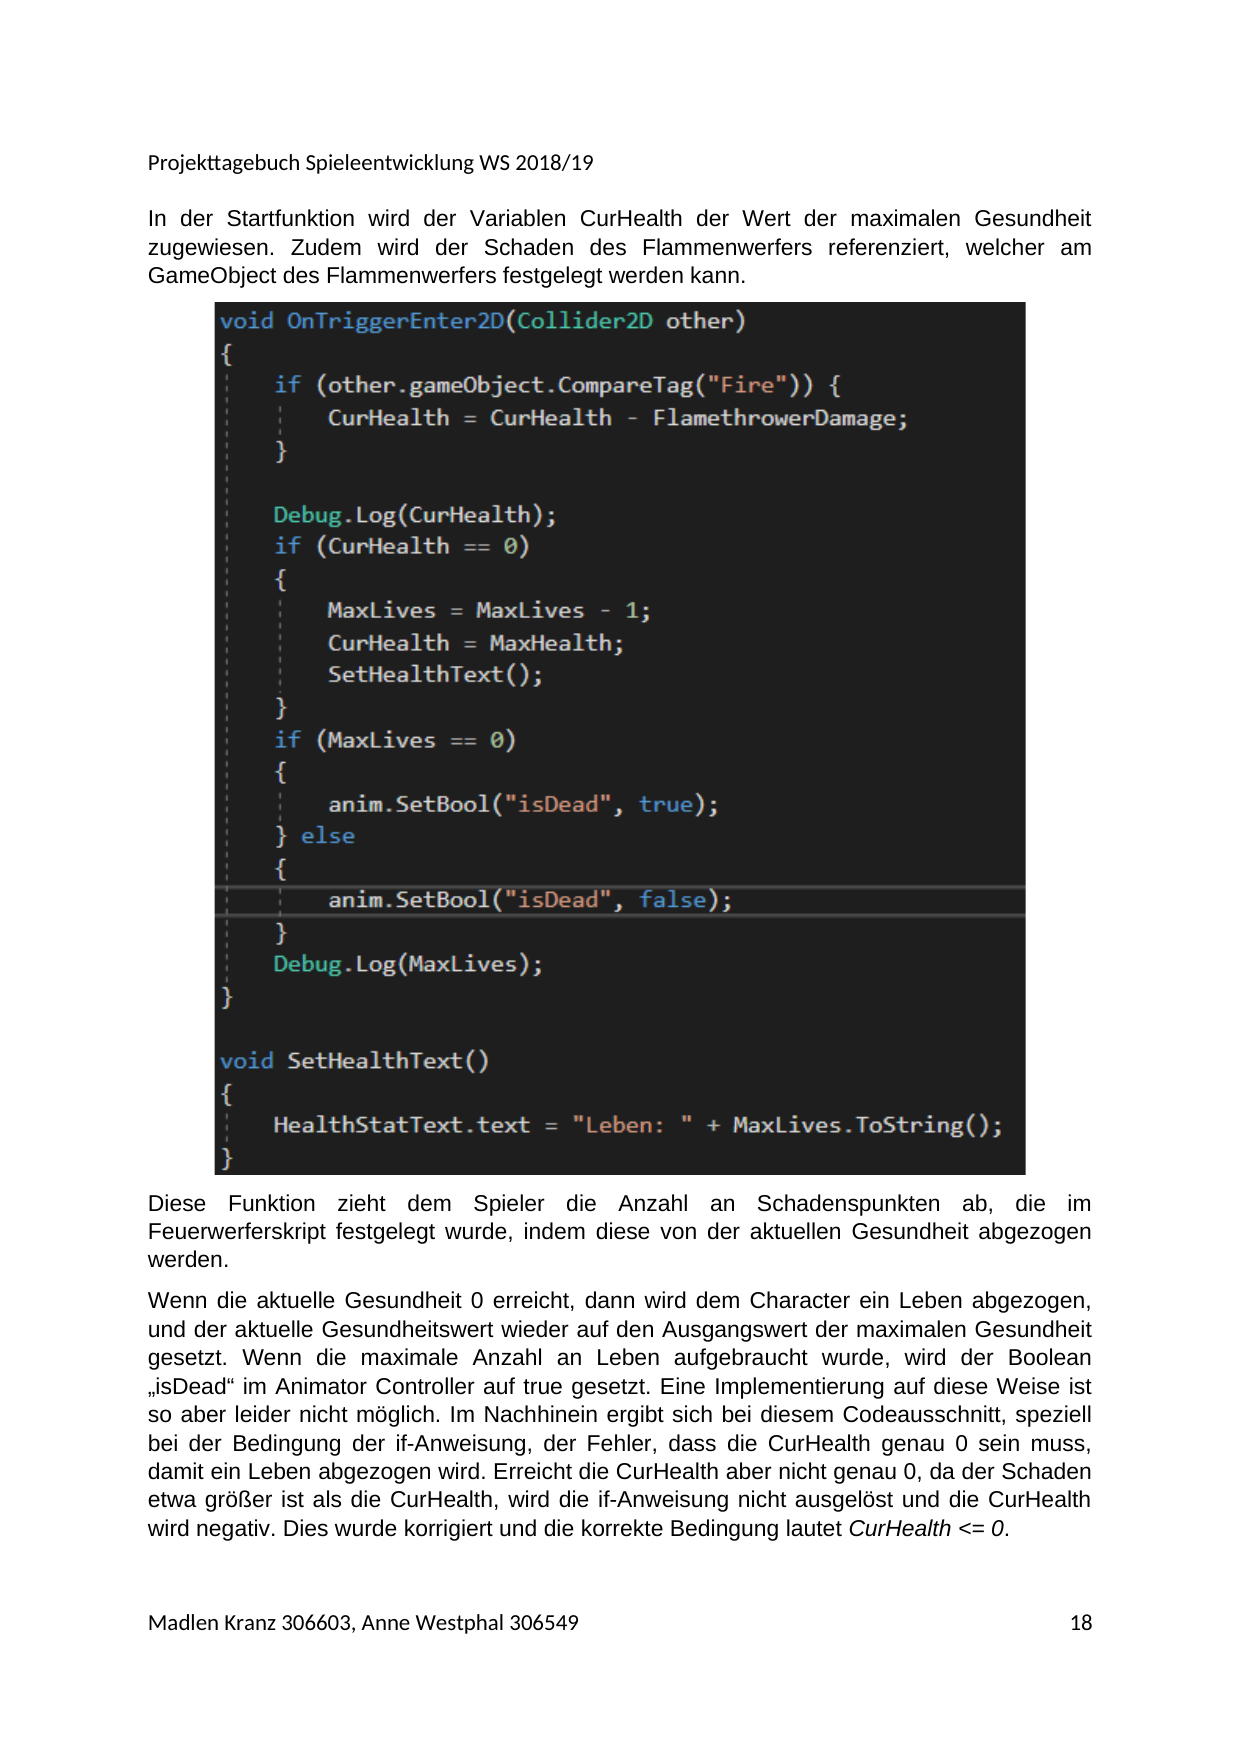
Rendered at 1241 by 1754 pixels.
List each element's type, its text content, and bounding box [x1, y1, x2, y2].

text Diese Funktion zieht dem Spieler die Anzahl an Schadenspunkten ab, die im Feuerwerferskript festgelegt wurde, indem diese von der aktuellen Gesundheit abgezogen werden. [148, 1189, 1093, 1273]
text In der Startfunktion wird der Variablen CurHealth der Wert der maximalen Gesundheit zugewiesen. Zudem wird der Schaden des Flammenwerfers referenziert, welcher am GameObject des Flammenwerfers festgelegt werden kann. [148, 205, 1093, 288]
picture [214, 302, 1026, 1175]
text Wenn die aktuelle Gesundheit 0 erreicht, dann wird dem Character ein Leben abgezogen, und der aktuelle Gesundheitswert wieder auf den Ausgangswert der maximalen Gesundheit gesetzt. Wenn die maximale Anzahl an Leben aufgebraucht wurde, wird der Boolean „isDead“ im Animator Controller auf true gesetzt. Eine Implementierung auf diese Weise ist so aber leider nicht möglich. Im Nachhinein ergibt sich bei diesem Codeausschnitt, speziell bei der Bedingung der if-Anweisung, der Fehler, dass die CurHealth genau 0 sein muss, damit ein Leben abgezogen wird. Erreicht die CurHealth aber nicht genau 0, da der Schaden etwa größer ist als die CurHealth, wird die if-Anweisung nicht ausgelöst und die CurHealth wird negativ. Dies wurde korrigiert und die korrekte Bedingung lautet CurHealth <= 0. [148, 1287, 1093, 1541]
